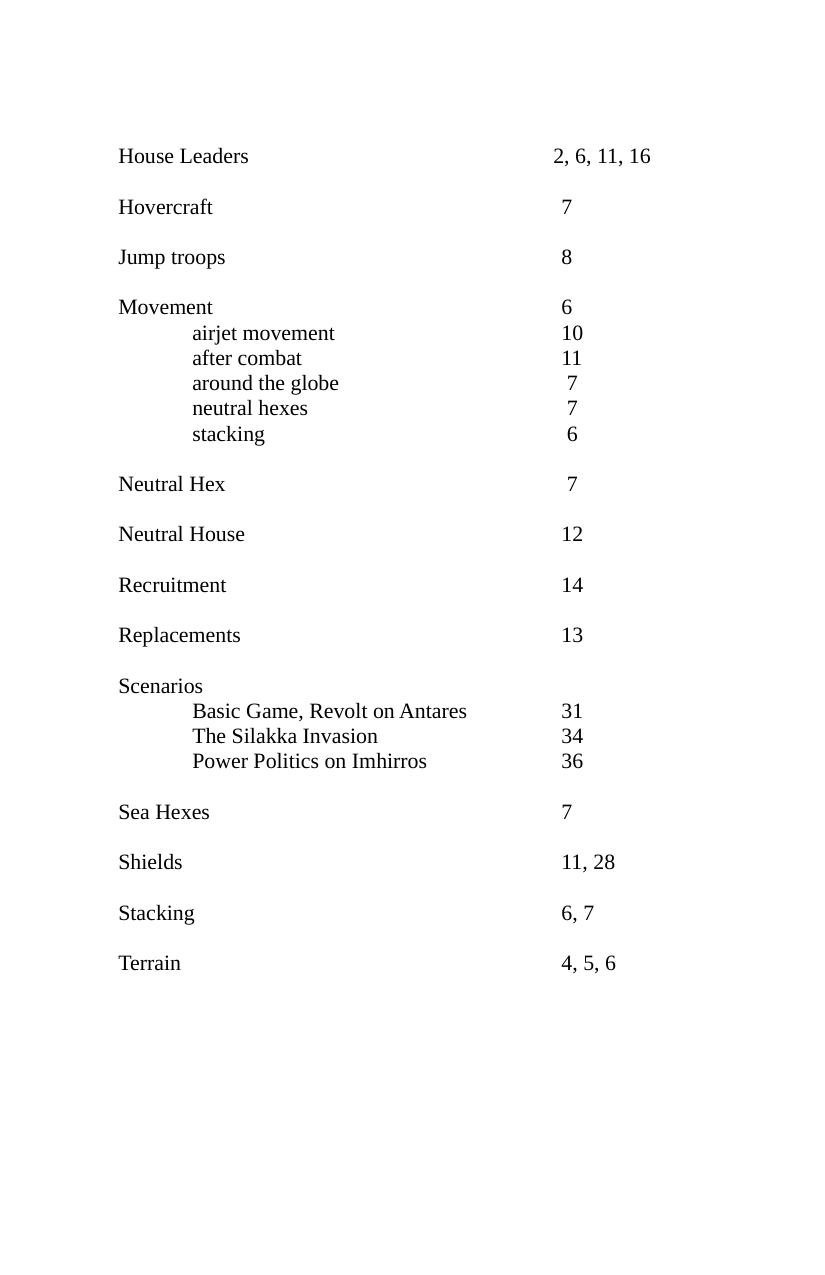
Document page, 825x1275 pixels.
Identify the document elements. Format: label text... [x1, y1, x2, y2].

text Shields 11, 28 [118, 849, 707, 874]
text Scenarios [118, 673, 707, 698]
text Hovercraft 7 [118, 194, 707, 219]
text around the globe 7 [118, 370, 707, 395]
text after combat 11 [118, 345, 707, 370]
text Replacements 13 [118, 622, 707, 647]
text Neutral Hex 7 [118, 471, 707, 496]
text Recruitment 14 [118, 572, 707, 597]
text House Leaders 2, 6, 11, 16 [118, 143, 707, 168]
text airjet movement 10 [118, 320, 707, 345]
text Stacking 6, 7 [118, 899, 707, 925]
text The Silakka Invasion 34 [118, 723, 707, 748]
text Sea Hexes 7 [118, 799, 707, 824]
text Movement 6 [118, 294, 707, 320]
text Neutral House 12 [118, 521, 707, 547]
text Basic Game, Revolt on Antares 31 [118, 698, 707, 723]
text Power Politics on Imhirros 36 [118, 748, 707, 773]
text stacking 6 [118, 421, 707, 446]
text neutral hexes 7 [118, 395, 707, 421]
text Jump troops 8 [118, 244, 707, 269]
text Terrain 4, 5, 6 [118, 950, 707, 975]
